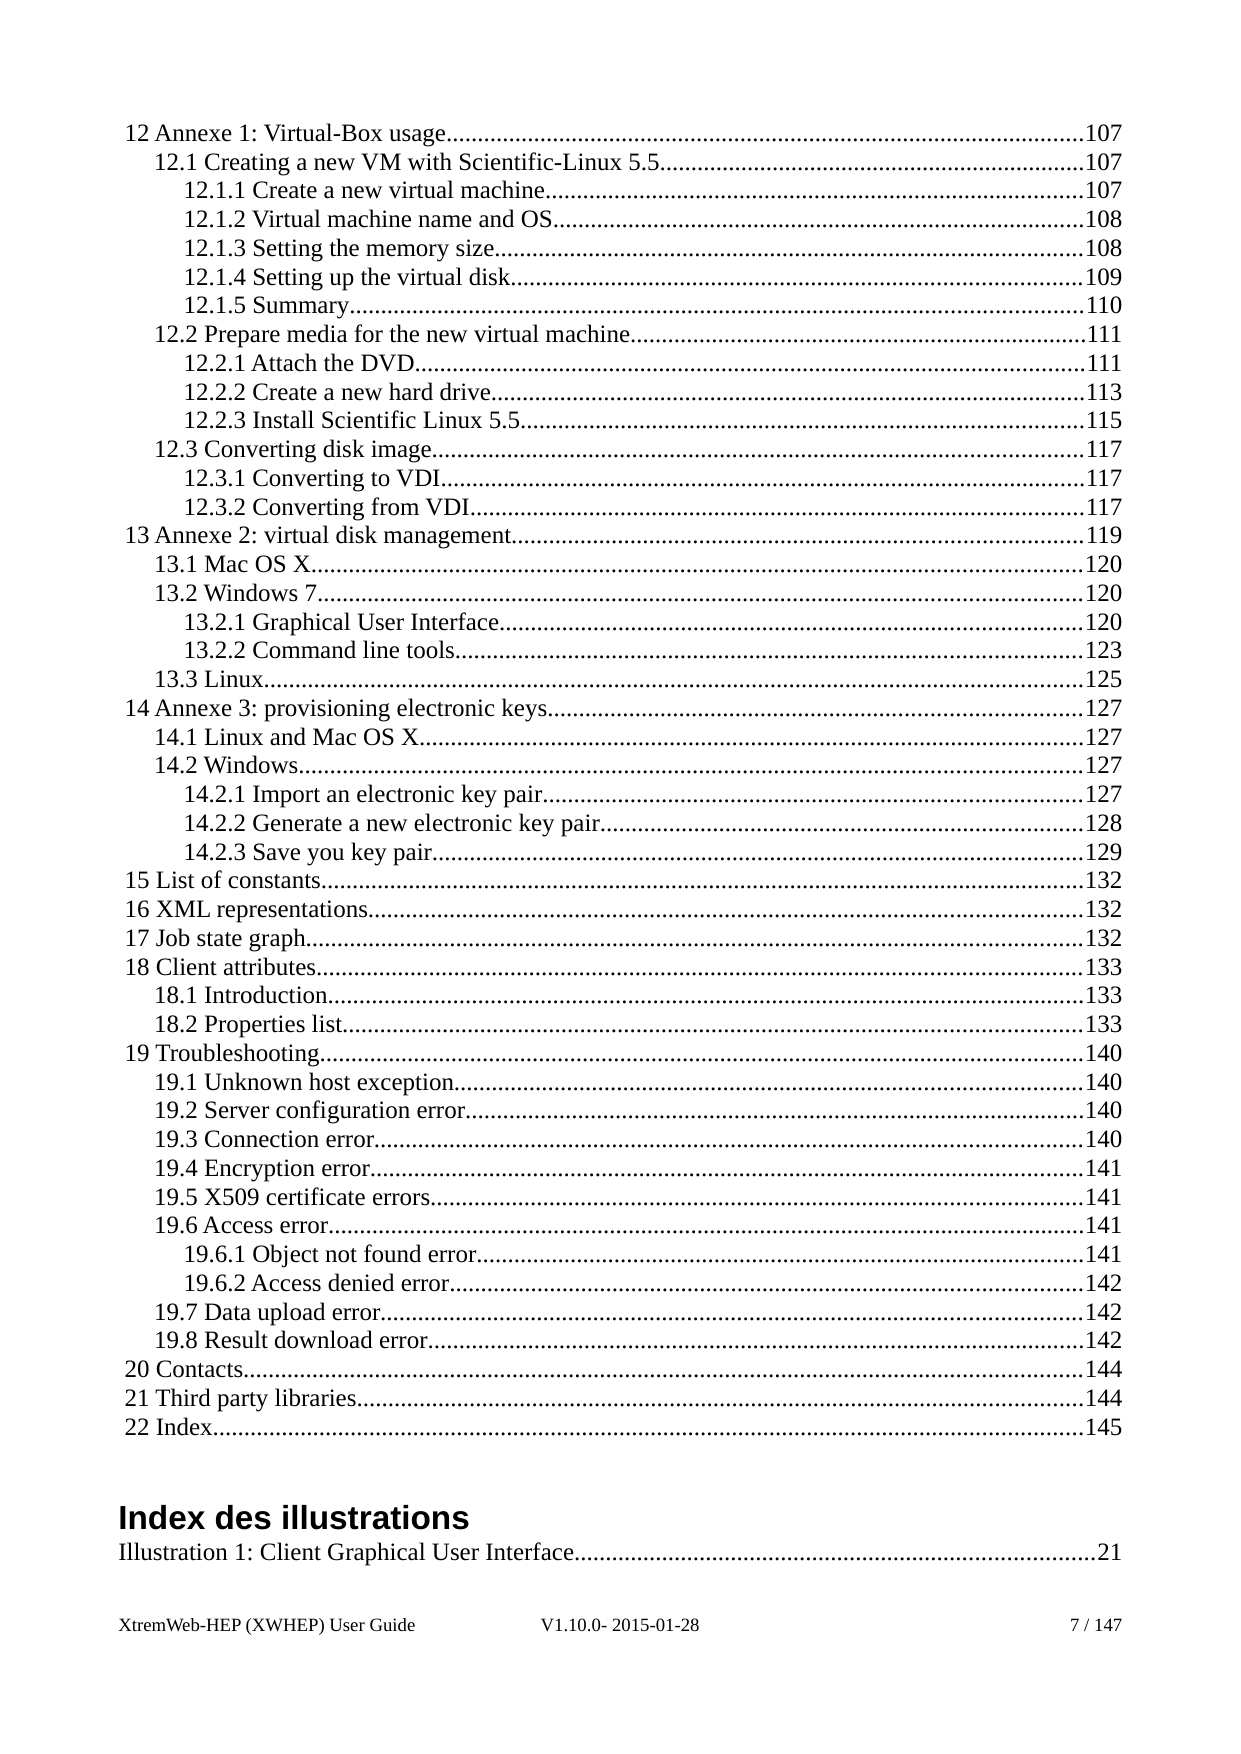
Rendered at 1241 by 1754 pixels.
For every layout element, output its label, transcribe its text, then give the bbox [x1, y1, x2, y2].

text 19.7 Data upload error 142 [148, 1297, 1122, 1326]
text 12.1.5 Summary 110 [177, 291, 1122, 319]
text 12.2.2 Create a new hard drive. 113 [177, 377, 1122, 406]
text 12.3.1 Converting to VDI 117 [177, 463, 1122, 492]
text 19.6.2 Access denied error 142 [177, 1268, 1122, 1297]
text 12.1.3 Setting the memory size 108 [177, 233, 1122, 262]
text 12.3.2 Converting from VDI 117 [177, 492, 1122, 521]
text 19.8 Result download error 142 [148, 1326, 1122, 1354]
text Illustration 1: Client Graphical User Interface 21 [118, 1537, 1122, 1565]
text 12.2.3 Install Scientific Linux 5.5 115 [177, 406, 1122, 434]
text 15 List of constants 132 [118, 866, 1122, 894]
text 19.6 Access error 141 [148, 1211, 1122, 1239]
text 21 Third party libraries 144 [118, 1383, 1122, 1412]
text 13 Annexe 2: virtual disk management 119 [118, 521, 1122, 549]
text 12.2.1 Attach the DVD 111 [177, 348, 1122, 377]
text 13.3 Linux 125 [148, 664, 1122, 693]
text 19 Troubleshooting 140 [118, 1038, 1122, 1067]
text 19.2 Server configuration error 140 [148, 1096, 1122, 1124]
text 12.3 Converting disk image 117 [148, 434, 1122, 463]
text 13.2.1 Graphical User Interface 120 [177, 607, 1122, 636]
text 14.2 Windows 127 [148, 751, 1122, 779]
text 13.1 Mac OS X 120 [148, 549, 1122, 578]
text 17 Job state graph 132 [118, 923, 1122, 952]
subtitle Index des illustrations [118, 1498, 1122, 1537]
text 14.2.2 Generate a new electronic key pair 128 [177, 808, 1122, 837]
text 16 XML representations 132 [118, 894, 1122, 923]
text 12.2 Prepare media for the new virtual machine 111 [148, 319, 1122, 348]
text 14.2.1 Import an electronic key pair 127 [177, 779, 1122, 808]
text 12.1.1 Create a new virtual machine 107 [177, 176, 1122, 204]
text 19.1 Unknown host exception 140 [148, 1067, 1122, 1096]
text 13.2 Windows 7 120 [148, 578, 1122, 607]
text 18.2 Properties list 133 [148, 1009, 1122, 1038]
text 14.2.3 Save you key pair 129 [177, 837, 1122, 866]
text 20 Contacts 144 [118, 1354, 1122, 1383]
text 18.1 Introduction 133 [148, 981, 1122, 1009]
text 12.1 Creating a new VM with Scientific-Linux 5.5 107 [148, 147, 1122, 176]
text 13.2.2 Command line tools 123 [177, 636, 1122, 664]
text 12 Annexe 1: Virtual-Box usage 107 [118, 118, 1122, 147]
text 19.4 Encryption error 141 [148, 1153, 1122, 1182]
text 19.3 Connection error 140 [148, 1124, 1122, 1153]
text 19.5 X509 certificate errors 141 [148, 1182, 1122, 1211]
text 12.1.4 Setting up the virtual disk 109 [177, 262, 1122, 291]
text 12.1.2 Virtual machine name and OS 108 [177, 204, 1122, 233]
text 18 Client attributes 133 [118, 952, 1122, 981]
text 14.1 Linux and Mac OS X 127 [148, 722, 1122, 751]
text 19.6.1 Object not found error 141 [177, 1239, 1122, 1268]
text 14 Annexe 3: provisioning electronic keys 127 [118, 693, 1122, 722]
text 22 Index 145 [118, 1412, 1122, 1441]
